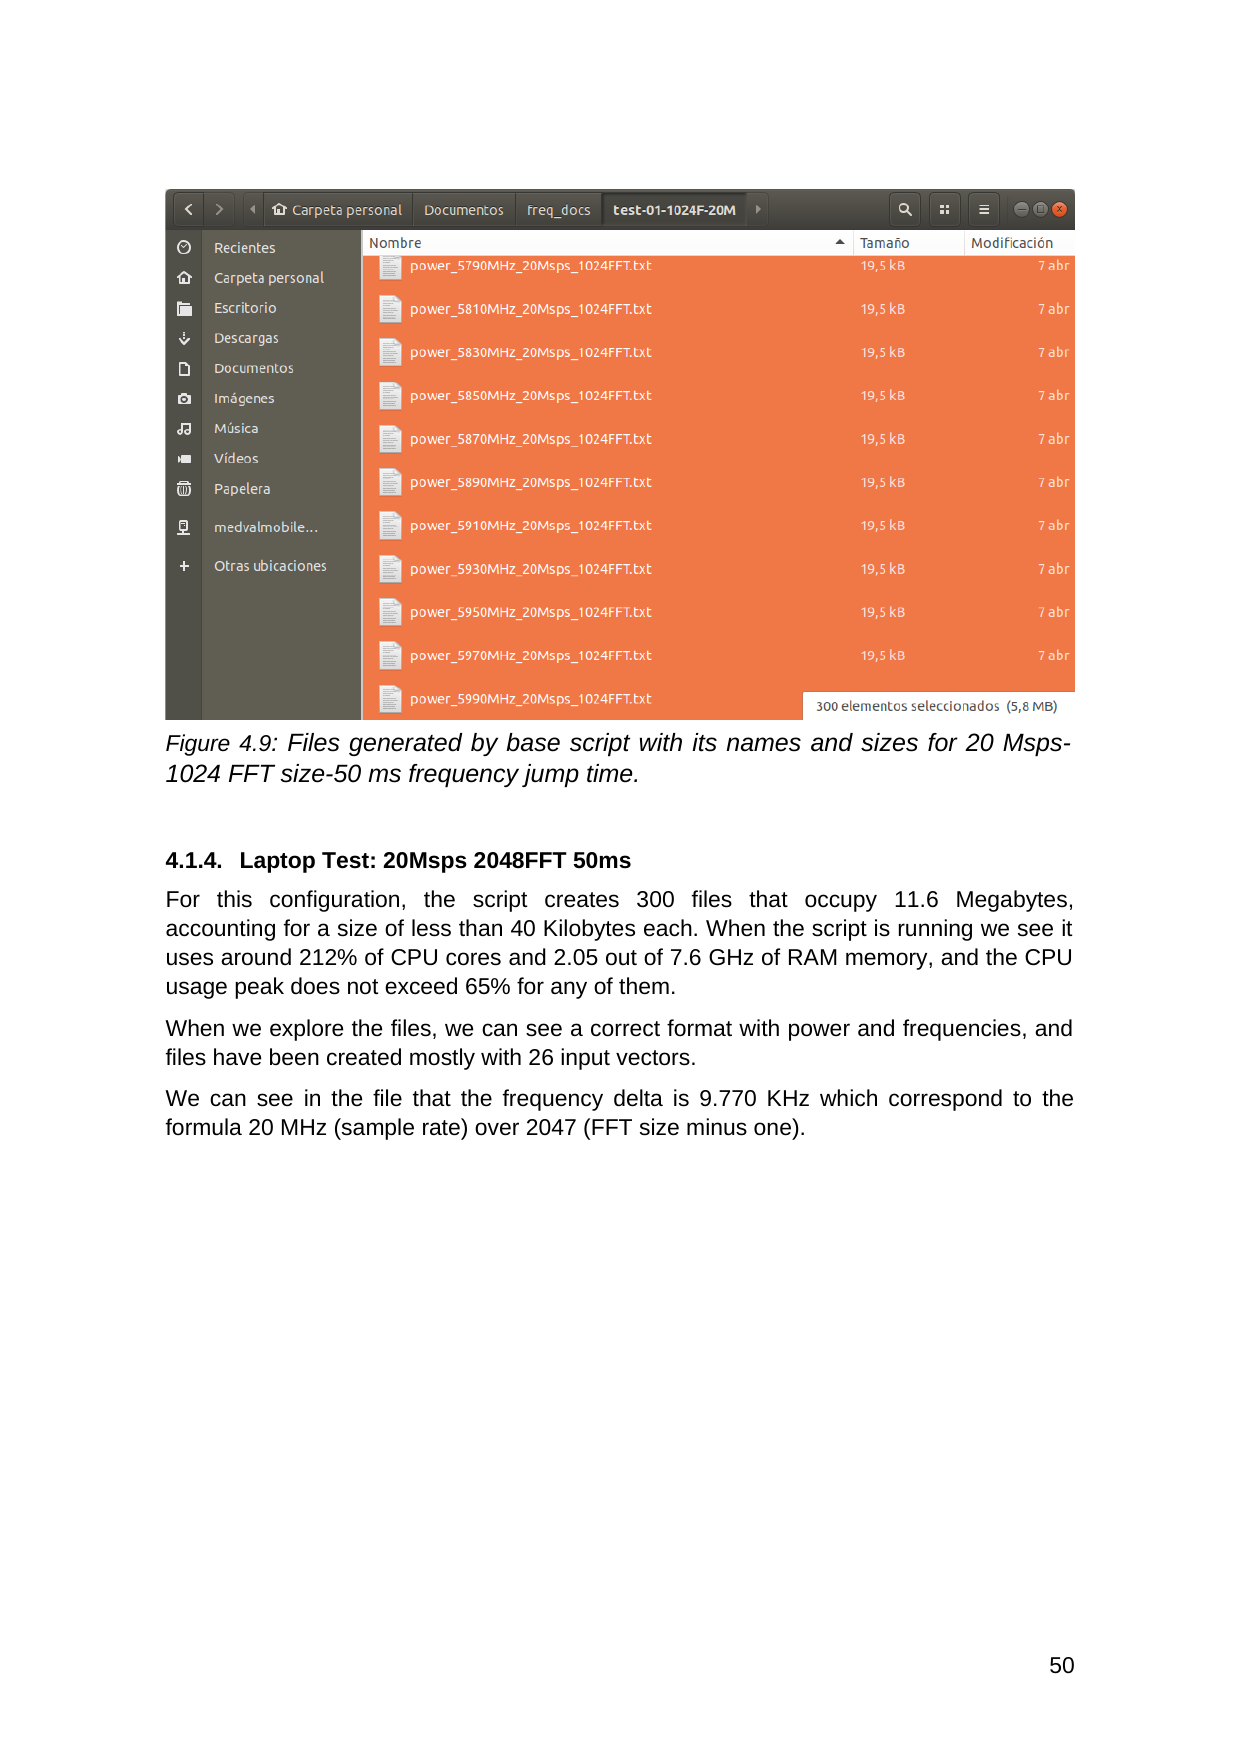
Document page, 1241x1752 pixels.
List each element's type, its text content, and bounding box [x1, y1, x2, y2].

picture [165, 189, 1075, 720]
text Figure 4.9: Files generated by base script with its names and sizes for 20 Msps-1024 FFT size-50 ms frequency jump time. [165, 720, 1075, 788]
text For this configuration, the script creates 300 files that occupy 11.6 Megabytes, accounting for a size of less than 40 Kilobytes each. When the script is running we see it uses around 212% of CPU cores and 2.05 out of 7.6 GHz of RAM memory, and the CPU usage peak does not exceed 65% for any of them. [165, 886, 1075, 999]
text We can see in the file that the frequency delta is 9.770 KHz which correspond to the formula 20 MHz (sample rate) over 2047 (FFT size minus one). [165, 1085, 1075, 1140]
subtitle Laptop Test: 20Msps 2048FFT 50ms [165, 844, 1075, 874]
text When we explore the files, we can see a correct format with power and frequencies, and files have been created mostly with 26 input vectors. [165, 1014, 1075, 1070]
